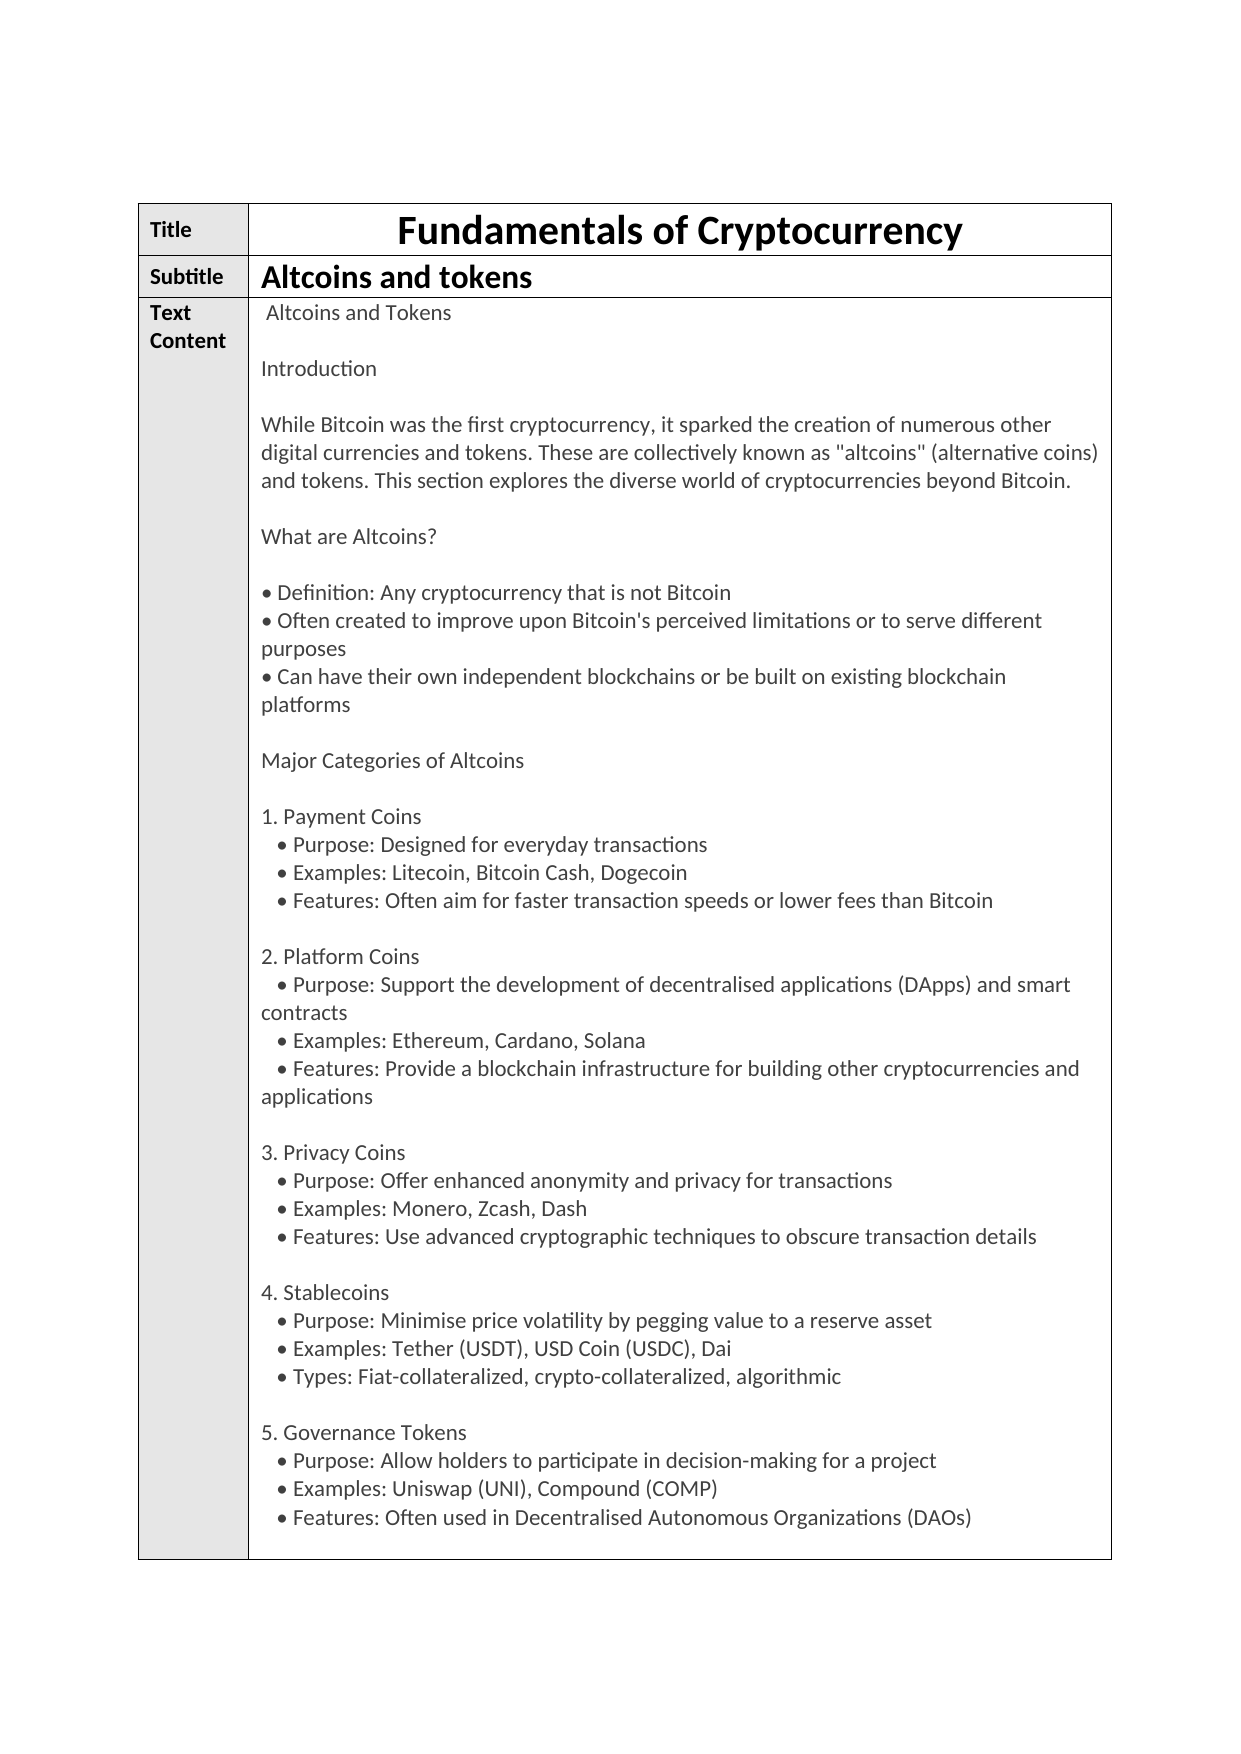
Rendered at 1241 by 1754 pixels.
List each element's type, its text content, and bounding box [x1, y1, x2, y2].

table_cell Text Content [139, 298, 248, 1559]
table_header Fundamentals of Cryptocurrency [249, 204, 1111, 255]
table_header Title [139, 204, 248, 255]
table_cell Altcoins and tokens [249, 256, 1111, 297]
table_cell Altcoins and Tokens Introduction While Bitcoin was the first cryptocurrency, it sparked the creation of numerous other digital currencies and tokens. These are collectively known as "altcoins" (alternative coins) and tokens. This section explores the diverse world of cryptocurrencies beyond Bitcoin. What are Altcoins? • Definition: Any cryptocurrency that is not Bitcoin • Often created to improve upon Bitcoin's perceived limitations or to serve different purposes • Can have their own independent blockchains or be built on existing blockchain platforms Major Categories of Altcoins 1. Payment Coins • Purpose: Designed for everyday transactions • Examples: Litecoin, Bitcoin Cash, Dogecoin • Features: Often aim for faster transaction speeds or lower fees than Bitcoin 2. Platform Coins • Purpose: Support the development of decentralised applications (DApps) and smart contracts • Examples: Ethereum, Cardano, Solana • Features: Provide a blockchain infrastructure for building other cryptocurrencies and applications 3. Privacy Coins • Purpose: Offer enhanced anonymity and privacy for transactions • Examples: Monero, Zcash, Dash • Features: Use advanced cryptographic techniques to obscure transaction details 4. Stablecoins • Purpose: Minimise price volatility by pegging value to a reserve asset • Examples: Tether (USDT), USD Coin (USDC), Dai • Types: Fiat-collateralized, crypto-collateralized, algorithmic 5. Governance Tokens • Purpose: Allow holders to participate in decision-making for a project • Examples: Uniswap (UNI), Compound (COMP) • Features: Often used in Decentralised Autonomous Organizations (DAOs) [249, 298, 1111, 1559]
table_cell Subtitle [139, 256, 248, 297]
